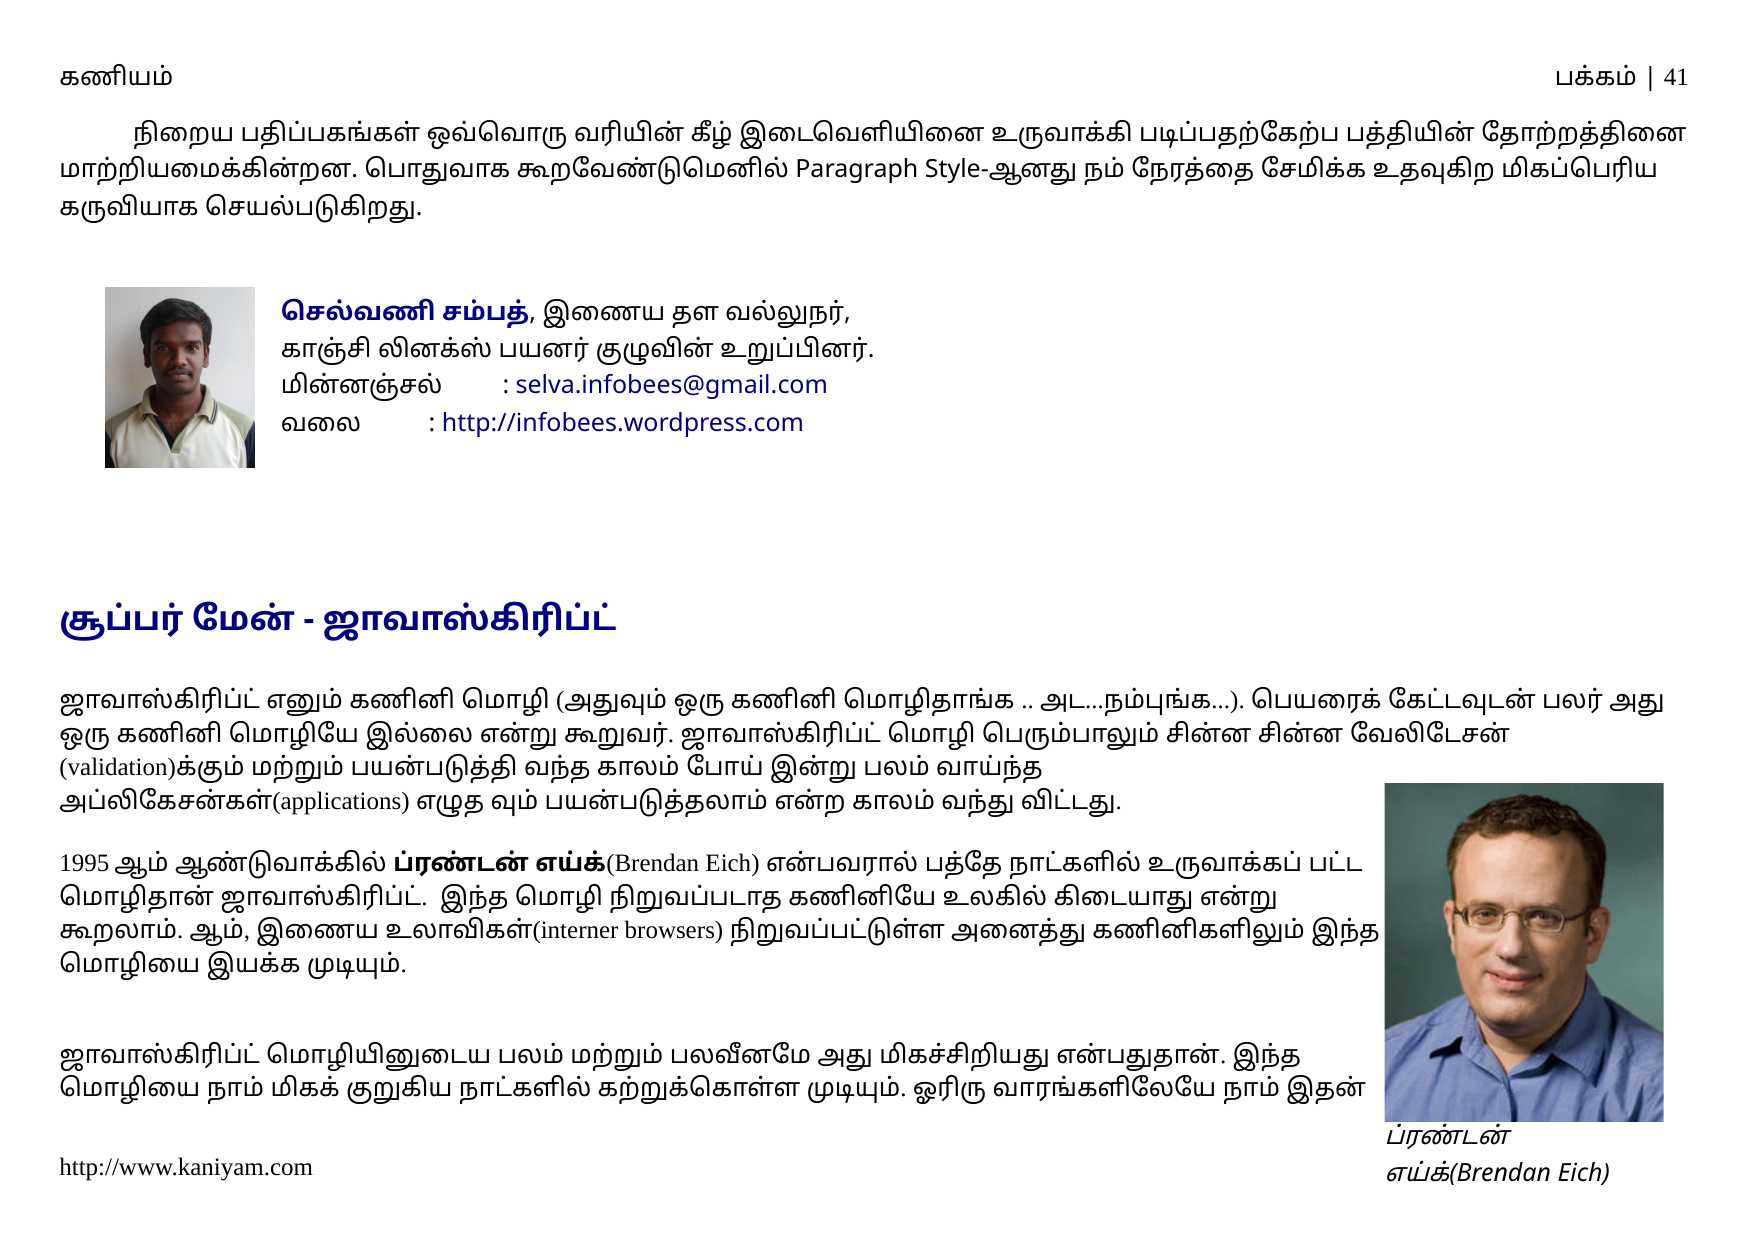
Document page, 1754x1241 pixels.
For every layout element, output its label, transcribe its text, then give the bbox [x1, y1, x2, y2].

text [59, 404, 105, 441]
text ப்ரண்டன் எய்க்(Brendan Eich) [1384, 1122, 1663, 1191]
text நிறைய பதிப்பகங்கள் ஒவ்வொரு வரியின் கீழ் இடைவெளியினை உருவாக்கி படிப்பதற்கேற்ப பத்தியின் தோற்றத்தினை மாற்றியமைக்கின்றன. பொதுவாக கூறவேண்டுமெனில் Paragraph Style-ஆனது நம் நேரத்தை சேமிக்க உதவுகிற மிகப்பெரிய கருவியாக செயல்படுகிறது. [59, 118, 1695, 225]
text மின்னஞ்சல் : selva.infobees@gmail.com [255, 367, 1695, 404]
picture [105, 287, 255, 468]
text [59, 367, 105, 404]
text வலை : http://infobees.wordpress.com [255, 404, 1695, 441]
text 1995ஆம் ஆண்டுவாக்கில் ப்ரண்டன் எய்க்(Brendan Eich) என்பவரால் பத்தே நாட்களில் உருவாக்கப் பட்ட மொழிதான் ஜாவாஸ்கிரிப்ட். இந்த மொழி நிறுவப்படாத கணினியே உலகில் கிடையாது என்று கூறலாம். ஆம், இணைய உலாவிகள்(interner browsers) நிறுவப்பட்டுள்ள அனைத்து கணினிகளிலும் இந்த மொழியை இயக்க முடியும். [59, 848, 1384, 982]
subtitle சூப்பர் மேன் - ஜாவாஸ்கிரிப்ட் [59, 595, 1695, 644]
text [59, 293, 105, 330]
text ஜாவாஸ்கிரிப்ட் எனும் கணினி மொழி (அதுவும் ஒரு கணினி மொழிதாங்க .. அட...நம்புங்க...). பெயரைக் கேட்டவுடன் பலர் அது ஒரு கணினி மொழியே இல்லை என்று கூறுவர். ஜாவாஸ்கிரிப்ட் மொழி பெரும்பாலும் சின்ன சின்ன வேலிடேசன் (validation)க்கும் மற்றும் பயன்படுத்தி வந்த காலம் போய் இன்று பலம் வாய்ந்த அப்லிகேசன்கள்(applications) எழுத வும் பயன்படுத்தலாம் என்ற காலம் வந்து விட்டது. [59, 685, 1695, 819]
text செல்வணி சம்பத், இணைய தள வல்லுநர், [255, 293, 1695, 330]
text [59, 330, 105, 367]
text ஜாவாஸ்கிரிப்ட் மொழியினுடைய பலம் மற்றும் பலவீனமே அது மிகச்சிறியது என்பதுதான். இந்த மொழியை நாம் மிகக் குறுகிய நாட்களில் கற்றுக்கொள்ள முடியும். ஓரிரு வாரங்களிலேயே நாம் இதன் [59, 1040, 1384, 1107]
text காஞ்சி லினக்ஸ் பயனர் குழுவின் உறுப்பினர். [255, 330, 1695, 367]
picture [1384, 783, 1664, 1122]
